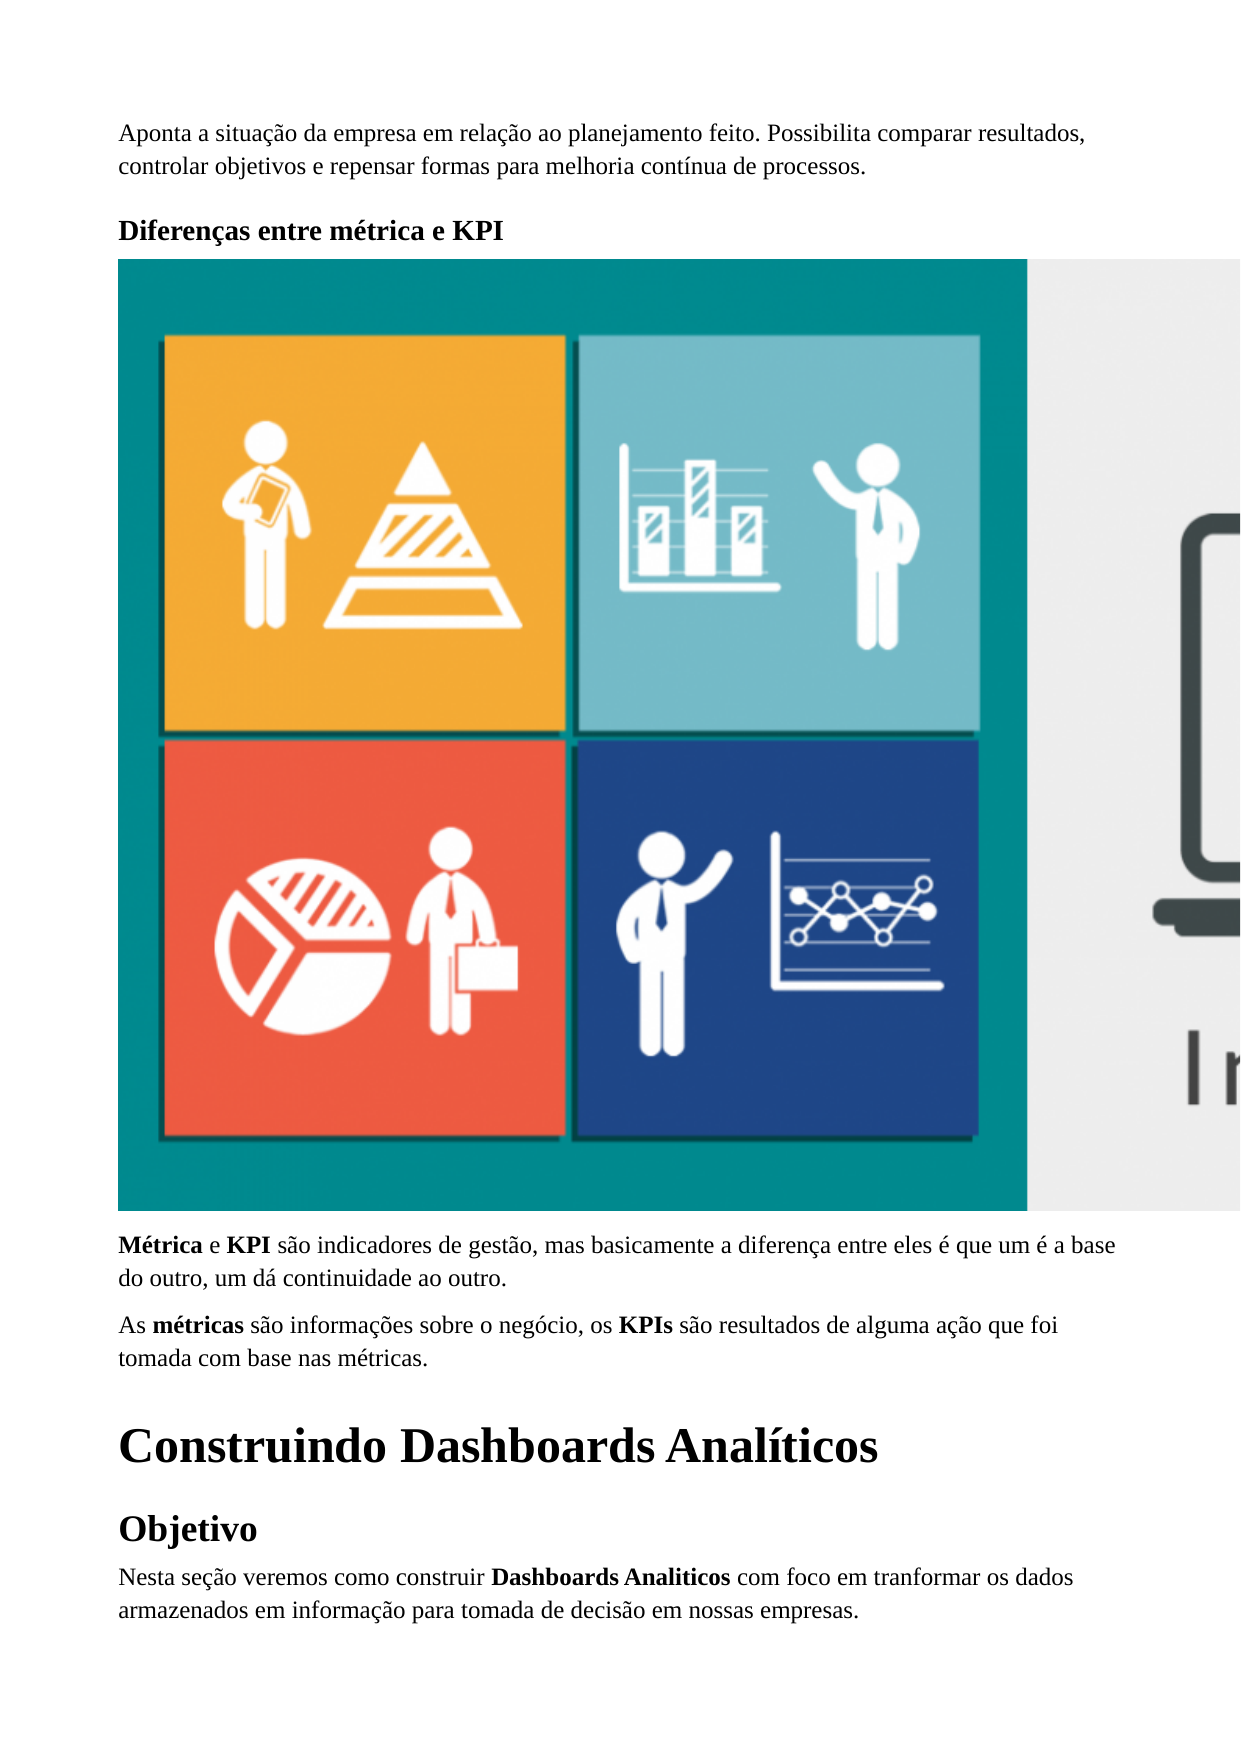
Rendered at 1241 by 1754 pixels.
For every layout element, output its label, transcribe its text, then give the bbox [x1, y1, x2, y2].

picture [118, 259, 1241, 1211]
subtitle Construindo Dashboards Analíticos [118, 1416, 1122, 1473]
subtitle Objetivo [118, 1507, 1122, 1550]
text Métrica e KPI são indicadores de gestão, mas basicamente a diferença entre eles é que um é a base do outro, um dá continuidade ao outro. [118, 1230, 1122, 1292]
subtitle Diferenças entre métrica e KPI [118, 213, 1122, 247]
text As métricas são informações sobre o negócio, os KPIs são resultados de alguma ação que foi tomada com base nas métricas. [118, 1310, 1122, 1372]
text Aponta a situação da empresa em relação ao planejamento feito. Possibilita comparar resultados, controlar objetivos e repensar formas para melhoria contínua de processos. [118, 118, 1122, 180]
text Nesta seção veremos como construir Dashboards Analiticos com foco em tranformar os dados armazenados em informação para tomada de decisão em nossas empresas. [118, 1562, 1122, 1624]
